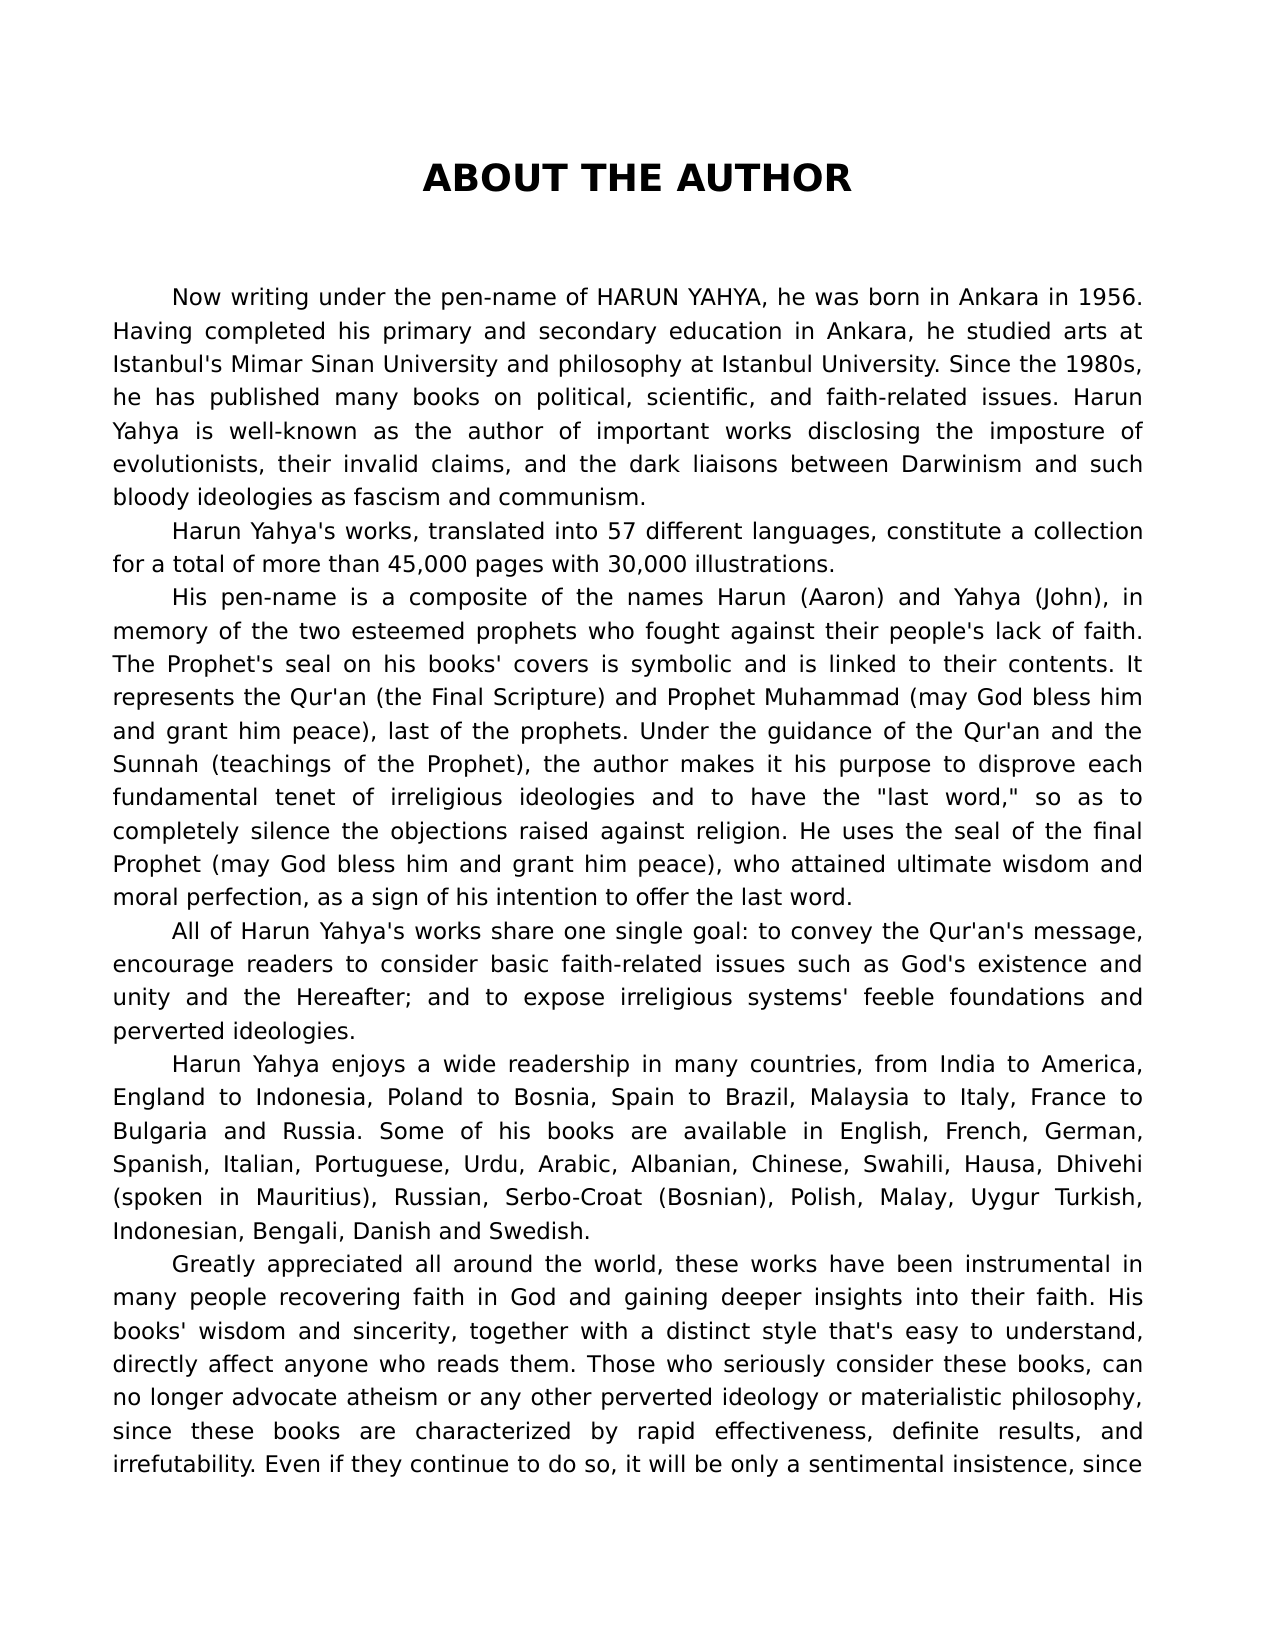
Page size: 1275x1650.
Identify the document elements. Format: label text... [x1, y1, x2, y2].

text His pen-name is a composite of the names Harun (Aaron) and Yahya (John), in memory of the two esteemed prophets who fought against their people's lack of faith. The Prophet's seal on his books' covers is symbolic and is linked to their contents. It represents the Qur'an (the Final Scripture) and Prophet Muhammad (may God bless him and grant him peace), last of the prophets. Under the guidance of the Qur'an and the Sunnah (teachings of the Prophet), the author makes it his purpose to disprove each fundamental tenet of irreligious ideologies and to have the "last word," so as to completely silence the objections raised against religion. He uses the seal of the final Prophet (may God bless him and grant him peace), who attained ultimate wisdom and moral perfection, as a sign of his intention to offer the last word. [112, 579, 1145, 912]
text All of Harun Yahya's works share one single goal: to convey the Qur'an's message, encourage readers to consider basic faith-related issues such as God's existence and unity and the Hereafter; and to expose irreligious systems' feeble foundations and perverted ideologies. [112, 912, 1145, 1046]
subtitle ABOUT THE AUTHOR [112, 156, 1162, 200]
text Harun Yahya's works, translated into 57 different languages, constitute a collection for a total of more than 45,000 pages with 30,000 illustrations. [112, 512, 1145, 579]
text Harun Yahya enjoys a wide readership in many countries, from India to America, England to Indonesia, Poland to Bosnia, Spain to Brazil, Malaysia to Italy, France to Bulgaria and Russia. Some of his books are available in English, French, German, Spanish, Italian, Portuguese, Urdu, Arabic, Albanian, Chinese, Swahili, Hausa, Dhivehi (spoken in Mauritius), Russian, Serbo-Croat (Bosnian), Polish, Malay, Uygur Turkish, Indonesian, Bengali, Danish and Swedish. [112, 1046, 1145, 1246]
text Greatly appreciated all around the world, these works have been instrumental in many people recovering faith in God and gaining deeper insights into their faith. His books' wisdom and sincerity, together with a distinct style that's easy to understand, directly affect anyone who reads them. Those who seriously consider these books, can no longer advocate atheism or any other perverted ideology or materialistic philosophy, since these books are characterized by rapid effectiveness, definite results, and irrefutability. Even if they continue to do so, it will be only a sentimental insistence, since [112, 1246, 1145, 1479]
text Now writing under the pen-name of HARUN YAHYA, he was born in Ankara in 1956. Having completed his primary and secondary education in Ankara, he studied arts at Istanbul's Mimar Sinan University and philosophy at Istanbul University. Since the 1980s, he has published many books on political, scientific, and faith-related issues. Harun Yahya is well-known as the author of important works disclosing the imposture of evolutionists, their invalid claims, and the dark liaisons between Darwinism and such bloody ideologies as fascism and communism. [112, 279, 1145, 512]
